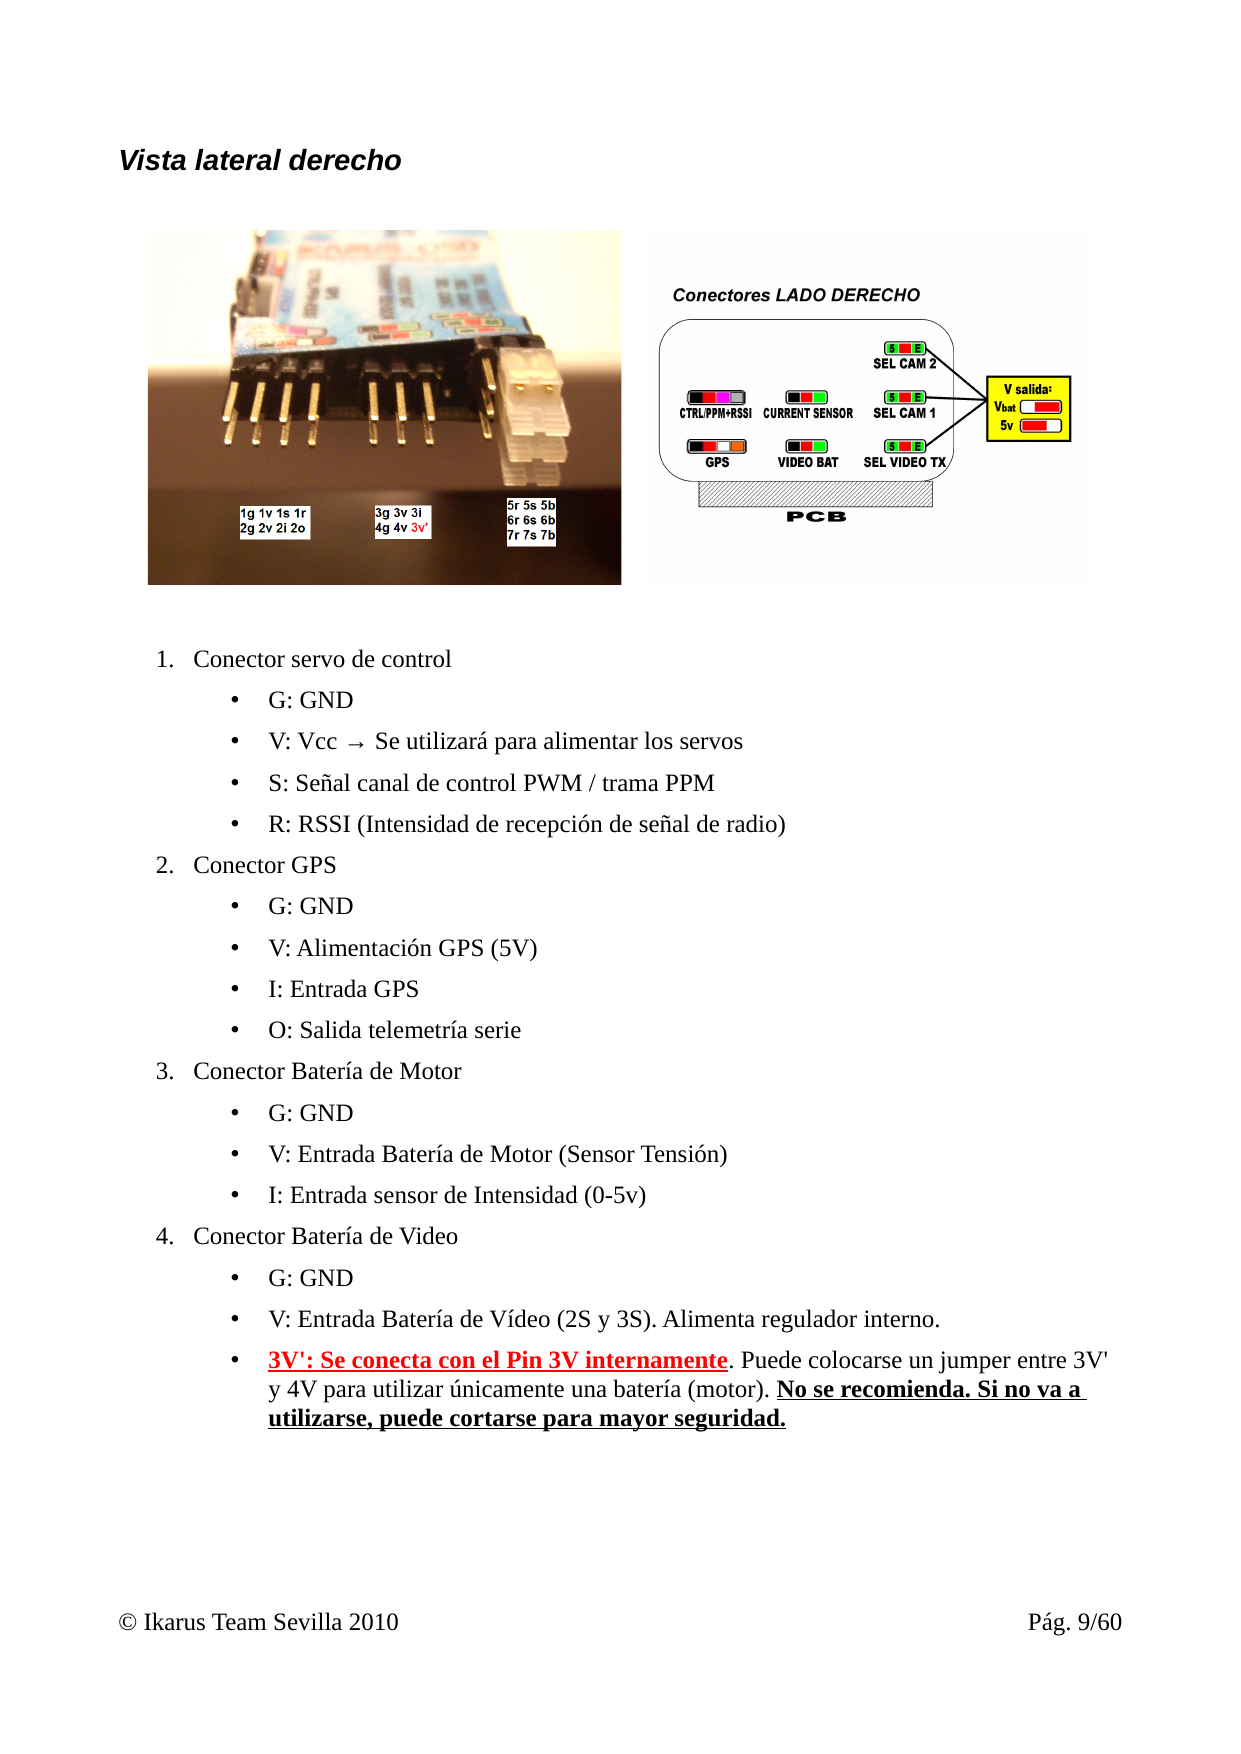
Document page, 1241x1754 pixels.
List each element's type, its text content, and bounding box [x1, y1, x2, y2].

list V: Alimentación GPS (5V) [231, 933, 1122, 961]
list V: Vcc → Se utilizará para alimentar los servos [231, 726, 1122, 755]
list V: Entrada Batería de Vídeo (2S y 3S). Alimenta regulador interno. [231, 1304, 1122, 1333]
list S: Señal canal de control PWM / trama PPM [231, 768, 1122, 796]
list Conector servo de control [156, 644, 1122, 673]
list 3V': Se conecta con el Pin 3V internamente. Puede colocarse un jumper entre 3V' y 4V para utilizar únicamente una batería (motor). No se recomienda. Si no va a utilizarse, puede cortarse para mayor seguridad. [231, 1345, 1122, 1431]
list I: Entrada GPS [231, 974, 1122, 1003]
picture [646, 230, 1093, 585]
list V: Entrada Batería de Motor (Sensor Tensión) [231, 1139, 1122, 1168]
subtitle Vista lateral derecho [118, 143, 1122, 177]
list O: Salida telemetría serie [231, 1015, 1122, 1044]
list G: GND [231, 1263, 1122, 1291]
list G: GND [231, 1098, 1122, 1126]
list Conector Batería de Motor [156, 1056, 1122, 1085]
list G: GND [231, 891, 1122, 920]
list Conector GPS [156, 850, 1122, 879]
list R: RSSI (Intensidad de recepción de señal de radio) [231, 809, 1122, 838]
list Conector Batería de Video [156, 1221, 1122, 1250]
list I: Entrada sensor de Intensidad (0-5v) [231, 1180, 1122, 1209]
list G: GND [231, 685, 1122, 714]
